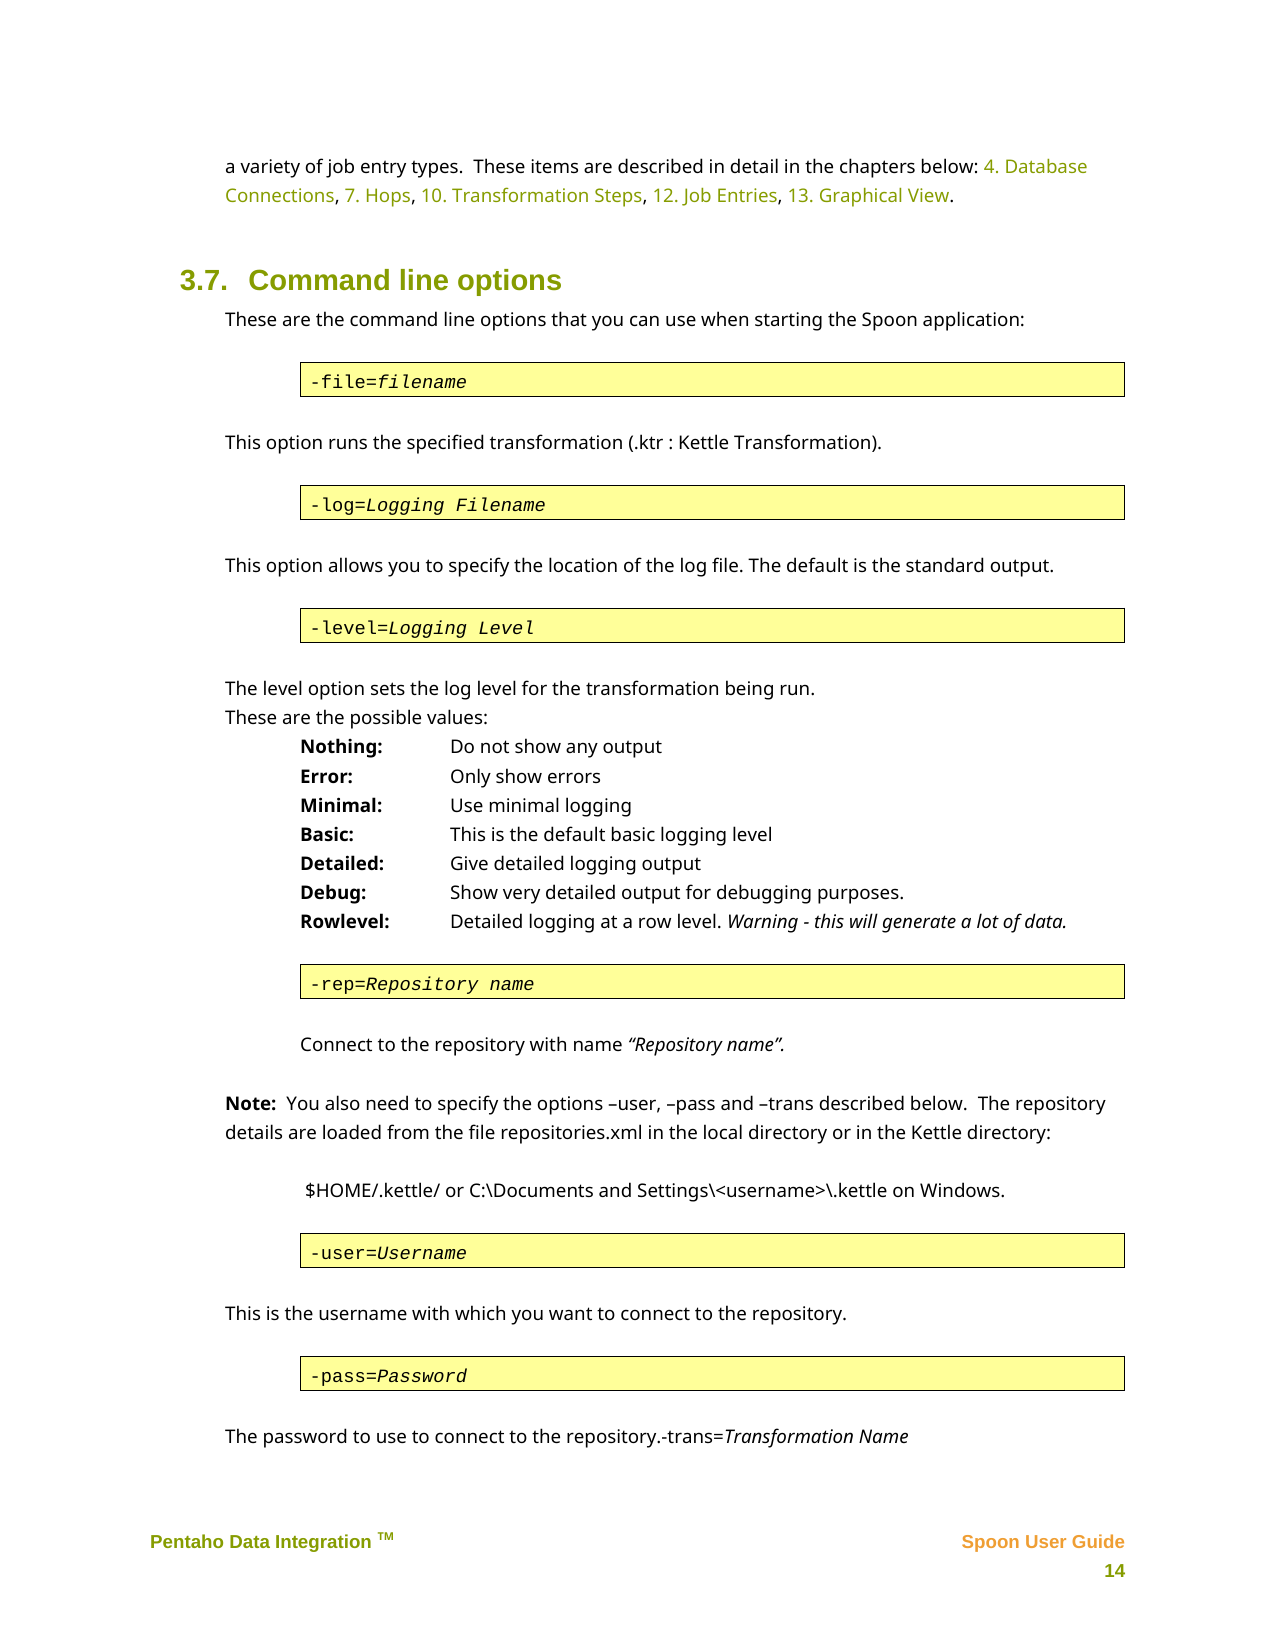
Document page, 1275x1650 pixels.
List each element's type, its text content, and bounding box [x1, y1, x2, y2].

text Note: You also need to specify the options –user, –pass and –trans described below. The repository details are loaded from the file repositories.xml in the local directory or in the Kettle directory: [225, 1087, 1125, 1145]
text These are the command line options that you can use when starting the Spoon application: [225, 303, 1125, 333]
text Basic: This is the default basic logging level [225, 818, 1125, 847]
text a variety of job entry types. These items are described in detail in the chapters below: 4. Database Connections, 7. Hops, 10. Transformation Steps, 12. Job Entries, 13. Graphical View. [225, 150, 1125, 208]
text -file=filename [301, 363, 1124, 396]
text -log=Logging Filename [301, 486, 1124, 519]
text -rep=Repository name [301, 965, 1124, 998]
subtitle Command line options [179, 262, 1125, 297]
text This option allows you to specify the location of the log file. The default is the standard output. [225, 549, 1125, 578]
text These are the possible values: [225, 701, 1125, 731]
text Nothing: Do not show any output [300, 731, 1125, 760]
text Debug: Show very detailed output for debugging purposes. [225, 876, 1125, 906]
text Minimal: Use minimal logging [300, 789, 1125, 818]
text Detailed: Give detailed logging output [225, 847, 1125, 876]
text -user=Username [301, 1234, 1124, 1267]
text The password to use to connect to the repository.-trans=Transformation Name [225, 1420, 1125, 1449]
text Error: Only show errors [300, 760, 1125, 789]
text This is the username with which you want to connect to the repository. [225, 1297, 1125, 1326]
text This option runs the specified transformation (.ktr : Kettle Transformation). [225, 426, 1125, 456]
text Connect to the repository with name “Repository name”. [225, 1028, 1125, 1058]
text -pass=Password [301, 1357, 1124, 1390]
text -level=Logging Level [301, 609, 1124, 642]
text Rowlevel: Detailed logging at a row level. Warning - this will generate a lot of data. [225, 906, 1125, 935]
text The level option sets the log level for the transformation being run. [225, 672, 1125, 701]
text $HOME/.kettle/ or C:\Documents and Settings\<username>\.kettle on Windows. [225, 1174, 1125, 1203]
